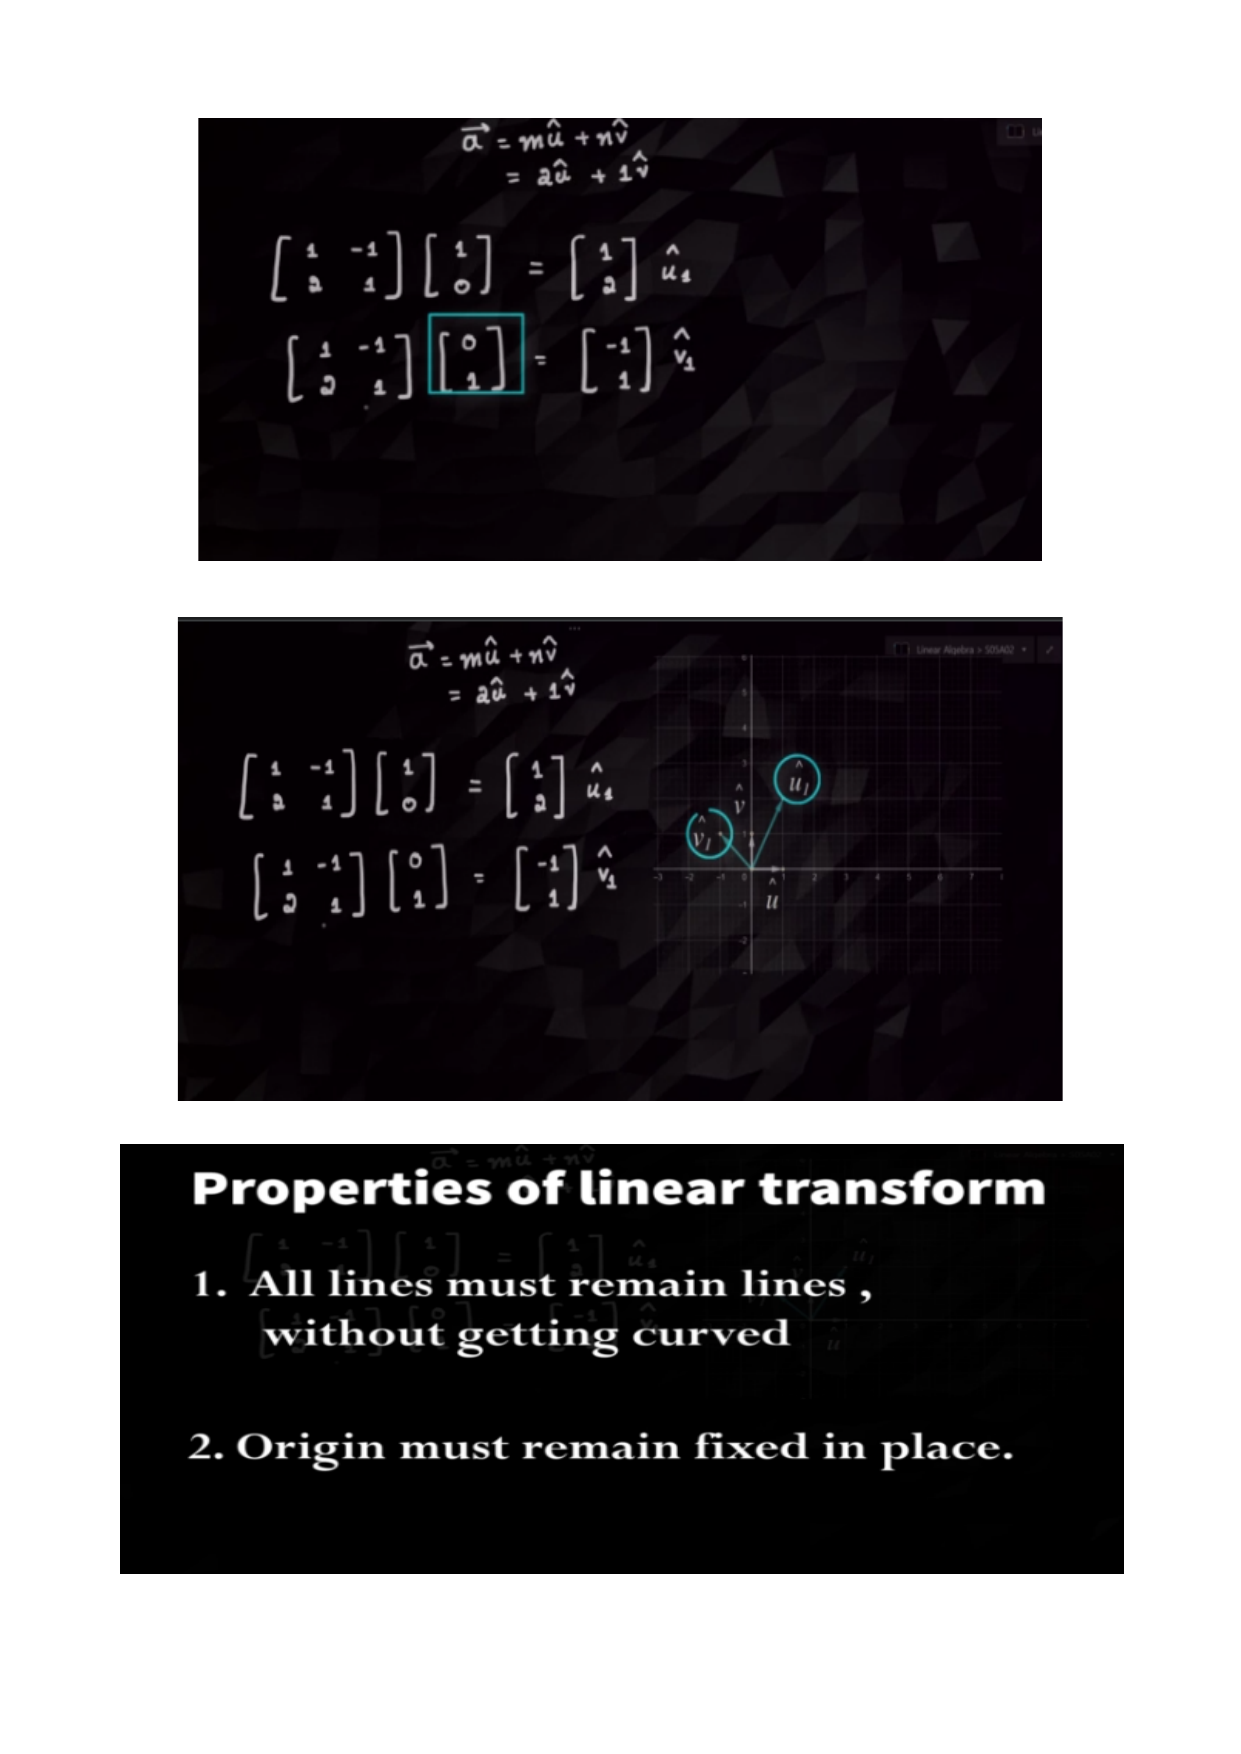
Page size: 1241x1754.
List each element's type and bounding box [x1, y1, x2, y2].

picture [198, 118, 1042, 561]
picture [120, 1144, 1124, 1574]
picture [177, 617, 1063, 1101]
